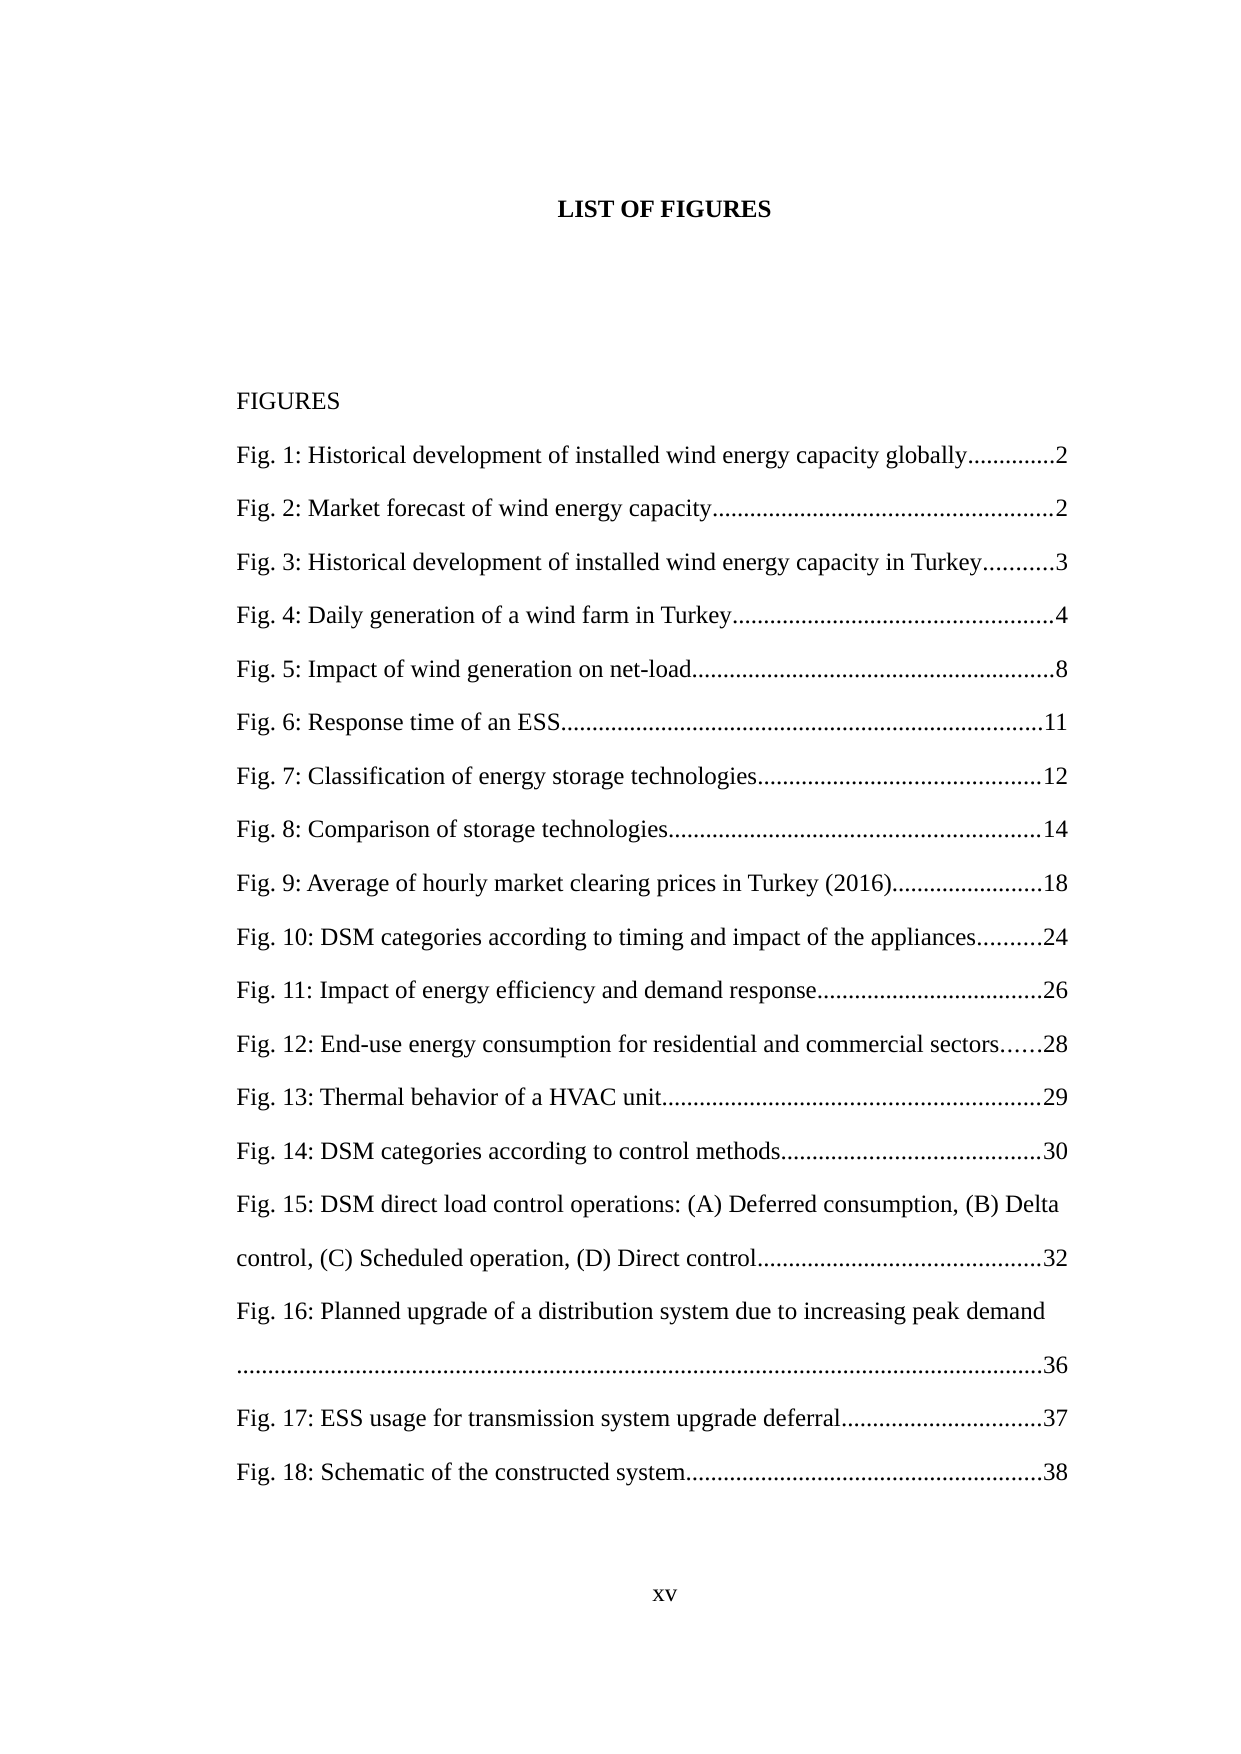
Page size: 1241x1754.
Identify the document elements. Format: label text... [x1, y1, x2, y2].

text control, (C) Scheduled operation, (D) Direct control 32 [236, 1243, 1093, 1272]
text Fig. 6: Response time of an ESS 11 [236, 707, 1093, 736]
text Fig. 13: Thermal behavior of a HVAC unit 29 [236, 1082, 1093, 1111]
text Fig. 8: Comparison of storage technologies 14 [236, 814, 1093, 843]
text Fig. 18: Schematic of the constructed system 38 [236, 1457, 1093, 1486]
text FIGURES [236, 386, 1093, 415]
text 36 [236, 1350, 1093, 1379]
text Fig. 5: Impact of wind generation on net-load 8 [236, 654, 1093, 683]
text Fig. 7: Classification of energy storage technologies 12 [236, 761, 1093, 790]
text Fig. 4: Daily generation of a wind farm in Turkey 4 [236, 600, 1093, 629]
text Fig. 17: ESS usage for transmission system upgrade deferral 37 [236, 1403, 1093, 1432]
text Fig. 2: Market forecast of wind energy capacity 2 [236, 493, 1093, 522]
text Fig. 9: Average of hourly market clearing prices in Turkey (2016) 18 [236, 868, 1093, 897]
text Fig. 10: DSM categories according to timing and impact of the appliances 24 [236, 922, 1093, 950]
text Fig. 15: DSM direct load control operations: (A) Deferred consumption, (B) Delta [236, 1189, 1093, 1218]
text Fig. 3: Historical development of installed wind energy capacity in Turkey 3 [236, 547, 1093, 576]
list LIST OF FIGURES [236, 194, 1093, 223]
text Fig. 16: Planned upgrade of a distribution system due to increasing peak demand [236, 1296, 1093, 1325]
text Fig. 1: Historical development of installed wind energy capacity globally 2 [236, 440, 1093, 468]
text Fig. 14: DSM categories according to control methods 30 [236, 1136, 1093, 1164]
text Fig. 11: Impact of energy efficiency and demand response 26 [236, 975, 1093, 1004]
text Fig. 12: End-use energy consumption for residential and commercial sectors 28 [236, 1029, 1093, 1057]
